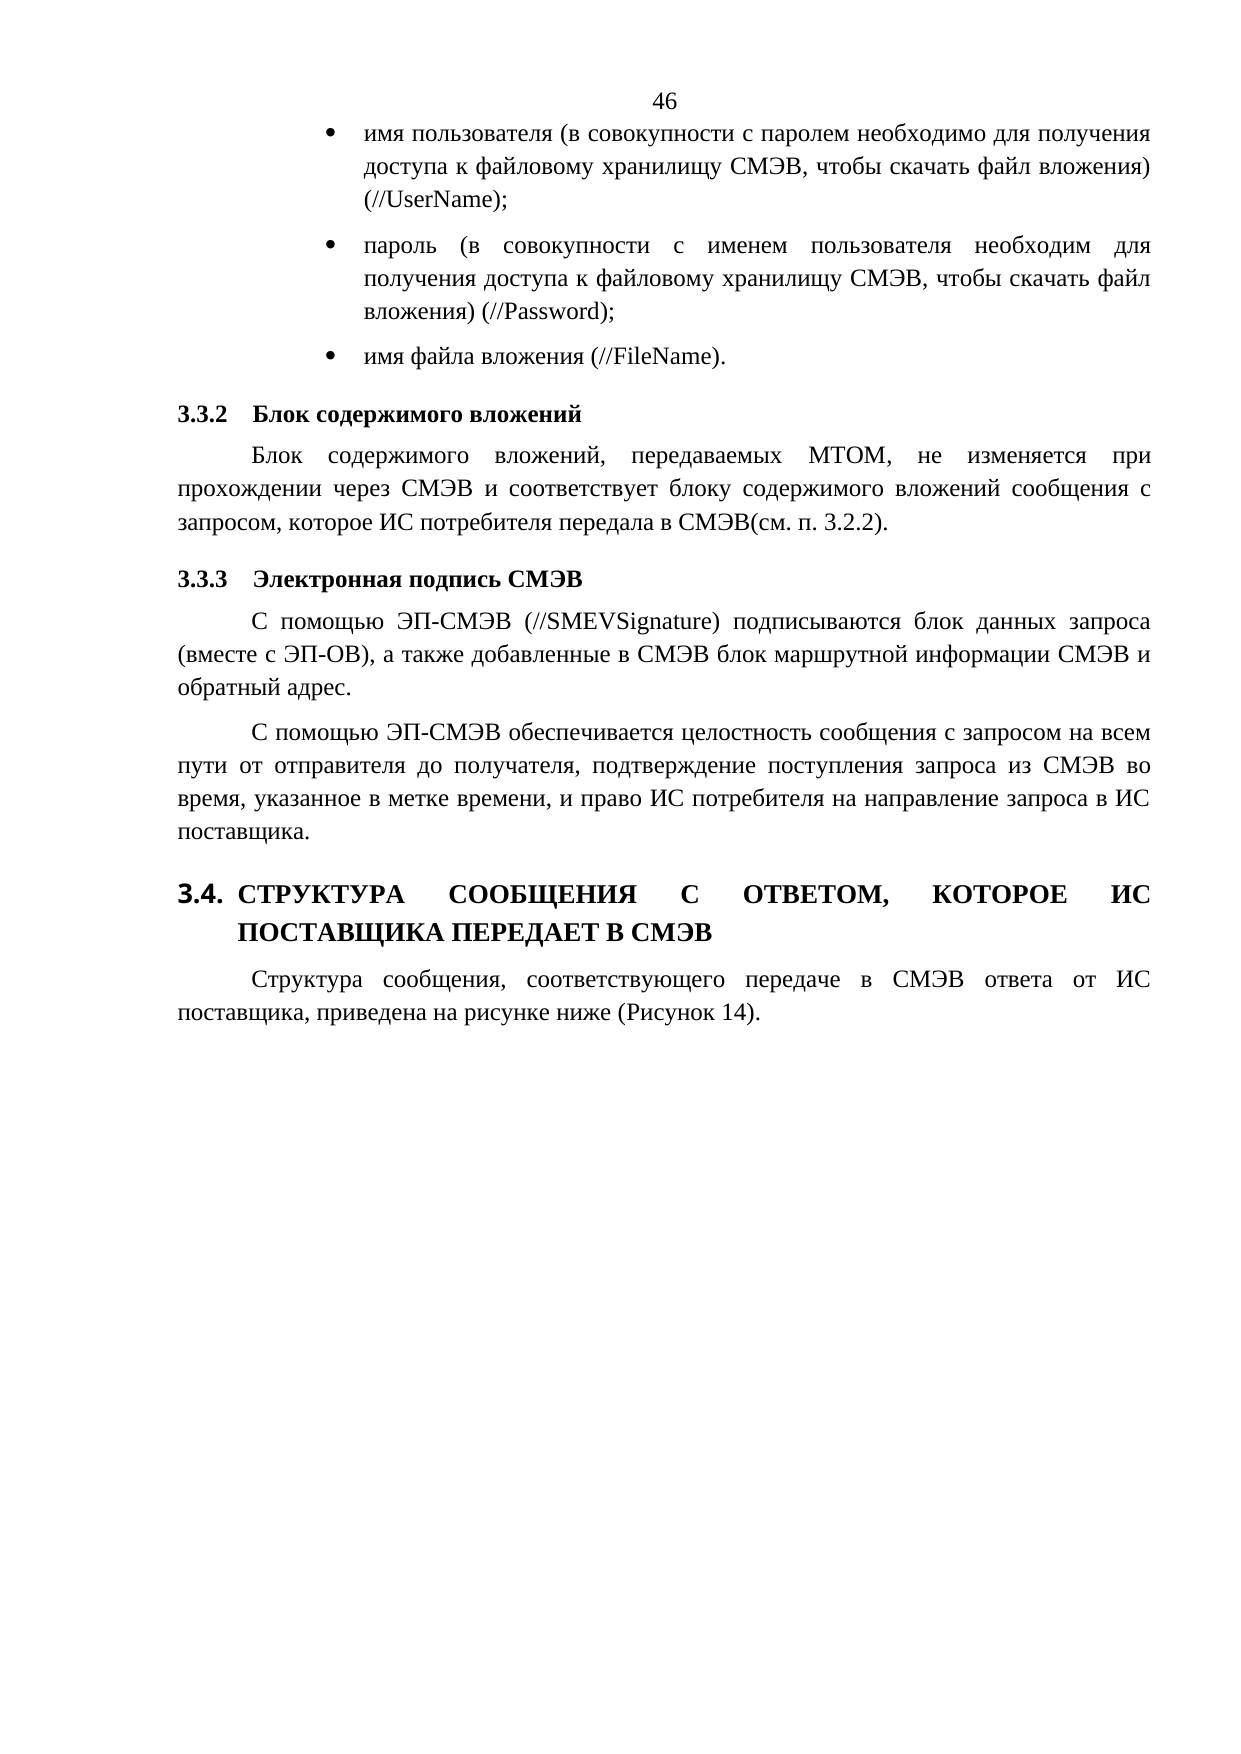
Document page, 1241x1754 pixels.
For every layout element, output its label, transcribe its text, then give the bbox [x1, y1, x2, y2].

text Блок содержимого вложений, передаваемых MTOM, не изменяется при прохождении через СМЭВ и соответствует блоку содержимого вложений сообщения с запросом, которое ИС потребителя передала в СМЭВ(см. п. 3.2.2). [177, 441, 1152, 535]
list имя файла вложения (//FileName). [326, 341, 1152, 370]
list имя пользователя (в совокупности с паролем необходимо для получения доступа к файловому хранилищу СМЭВ, чтобы скачать файл вложения) (//UserName); [326, 118, 1152, 213]
subtitle Электронная подпись СМЭВ [177, 564, 1152, 593]
text Структура сообщения, соответствующего передаче в СМЭВ ответа от ИС поставщика, приведена на рисунке ниже (Рисунок 14). [177, 964, 1152, 1026]
text С помощью ЭП-СМЭВ обеспечивается целостность сообщения с запросом на всем пути от отправителя до получателя, подтверждение поступления запроса из СМЭВ во время, указанное в метке времени, и право ИС потребителя на направление запроса в ИС поставщика. [177, 717, 1152, 845]
list пароль (в совокупности с именем пользователя необходим для получения доступа к файловому хранилищу СМЭВ, чтобы скачать файл вложения) (//Password); [326, 230, 1152, 324]
subtitle Блок содержимого вложений [177, 399, 1152, 428]
subtitle Структура сообщения с ответом, которое ИС поставщика передает в СМЭВ [177, 874, 1152, 947]
text С помощью ЭП-СМЭВ (//SMEVSignature) подписываются блок данных запроса (вместе с ЭП-ОВ), а также добавленные в СМЭВ блок маршрутной информации СМЭВ и обратный адрес. [177, 606, 1152, 701]
